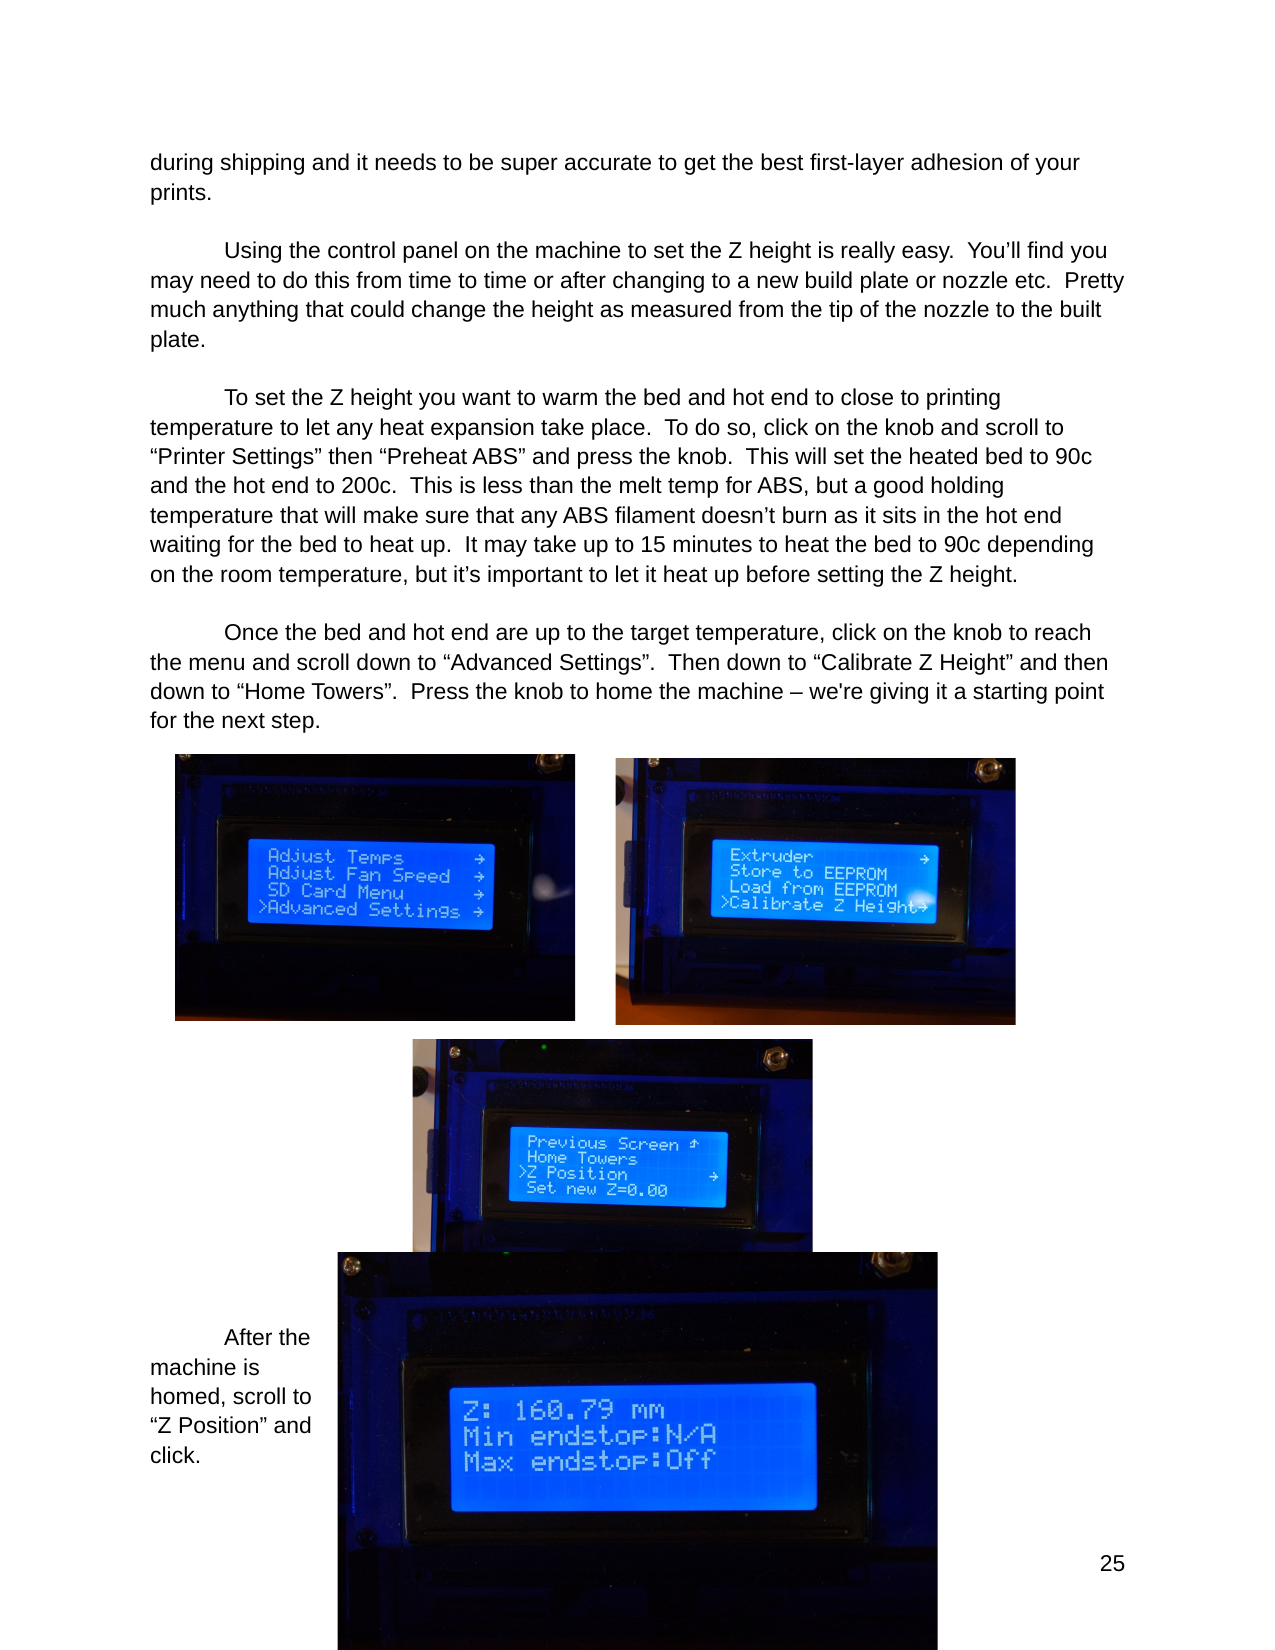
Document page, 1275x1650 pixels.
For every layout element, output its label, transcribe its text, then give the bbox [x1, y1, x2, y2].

picture [337, 1039, 938, 1650]
text [938, 1325, 1125, 1468]
text After the machine is homed, scroll to “Z Position” and click. [150, 1325, 337, 1468]
picture [175, 754, 575, 1021]
text during shipping and it needs to be super accurate to get the best first-layer adhesion of your prints. [150, 150, 1125, 205]
text To set the Z height you want to warm the bed and hot end to close to printing temperature to let any heat expansion take place. To do so, click on the knob and scroll to “Printer Settings” then “Preheat ABS” and press the knob. This will set the heated bed to 90c and the hot end to 200c. This is less than the melt temp for ABS, but a good holding temperature that will make sure that any ABS filament doesn’t burn as it sits in the hot end waiting for the bed to heat up. It may take up to 15 minutes to heat the bed to 90c depending on the room temperature, but it’s important to let it heat up before setting the Z height. [150, 385, 1125, 587]
picture [615, 758, 1016, 1025]
text Once the bed and hot end are up to the target temperature, click on the knob to reach the menu and scroll down to “Advanced Settings”. Then down to “Calibrate Z Height” and then down to “Home Towers”. Press the knob to home the machine – we're giving it a starting point for the next step. [150, 620, 1125, 734]
text Using the control panel on the machine to set the Z height is really easy. You’ll find you may need to do this from time to time or after changing to a new build plate or nozzle etc. Pretty much anything that could change the height as measured from the tip of the nozzle to the built plate. [150, 238, 1125, 352]
